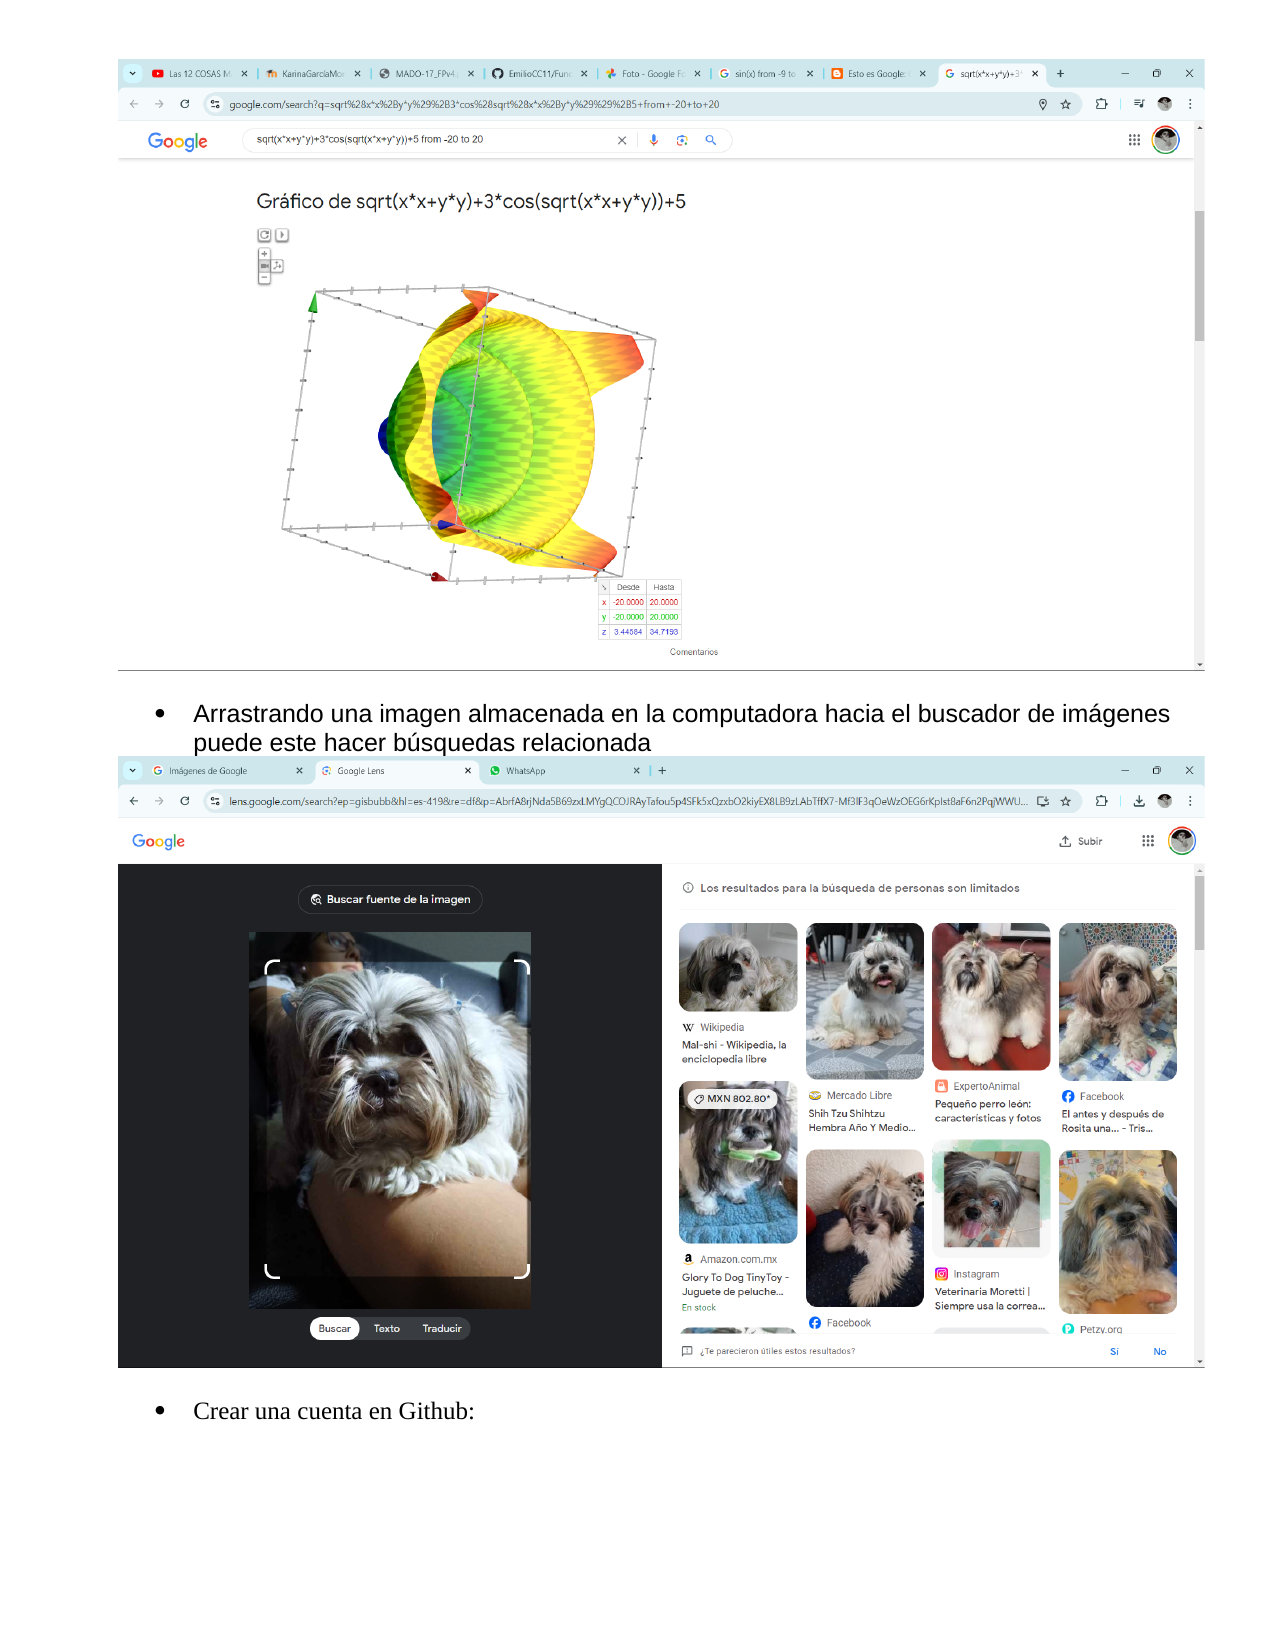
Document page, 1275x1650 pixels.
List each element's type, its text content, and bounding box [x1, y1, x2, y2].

list Arrastrando una imagen almacenada en la computadora hacia el buscador de imágenes puede este hacer búsquedas relacionada [156, 699, 1205, 756]
list Crear una cuenta en Github: [156, 1396, 1205, 1425]
